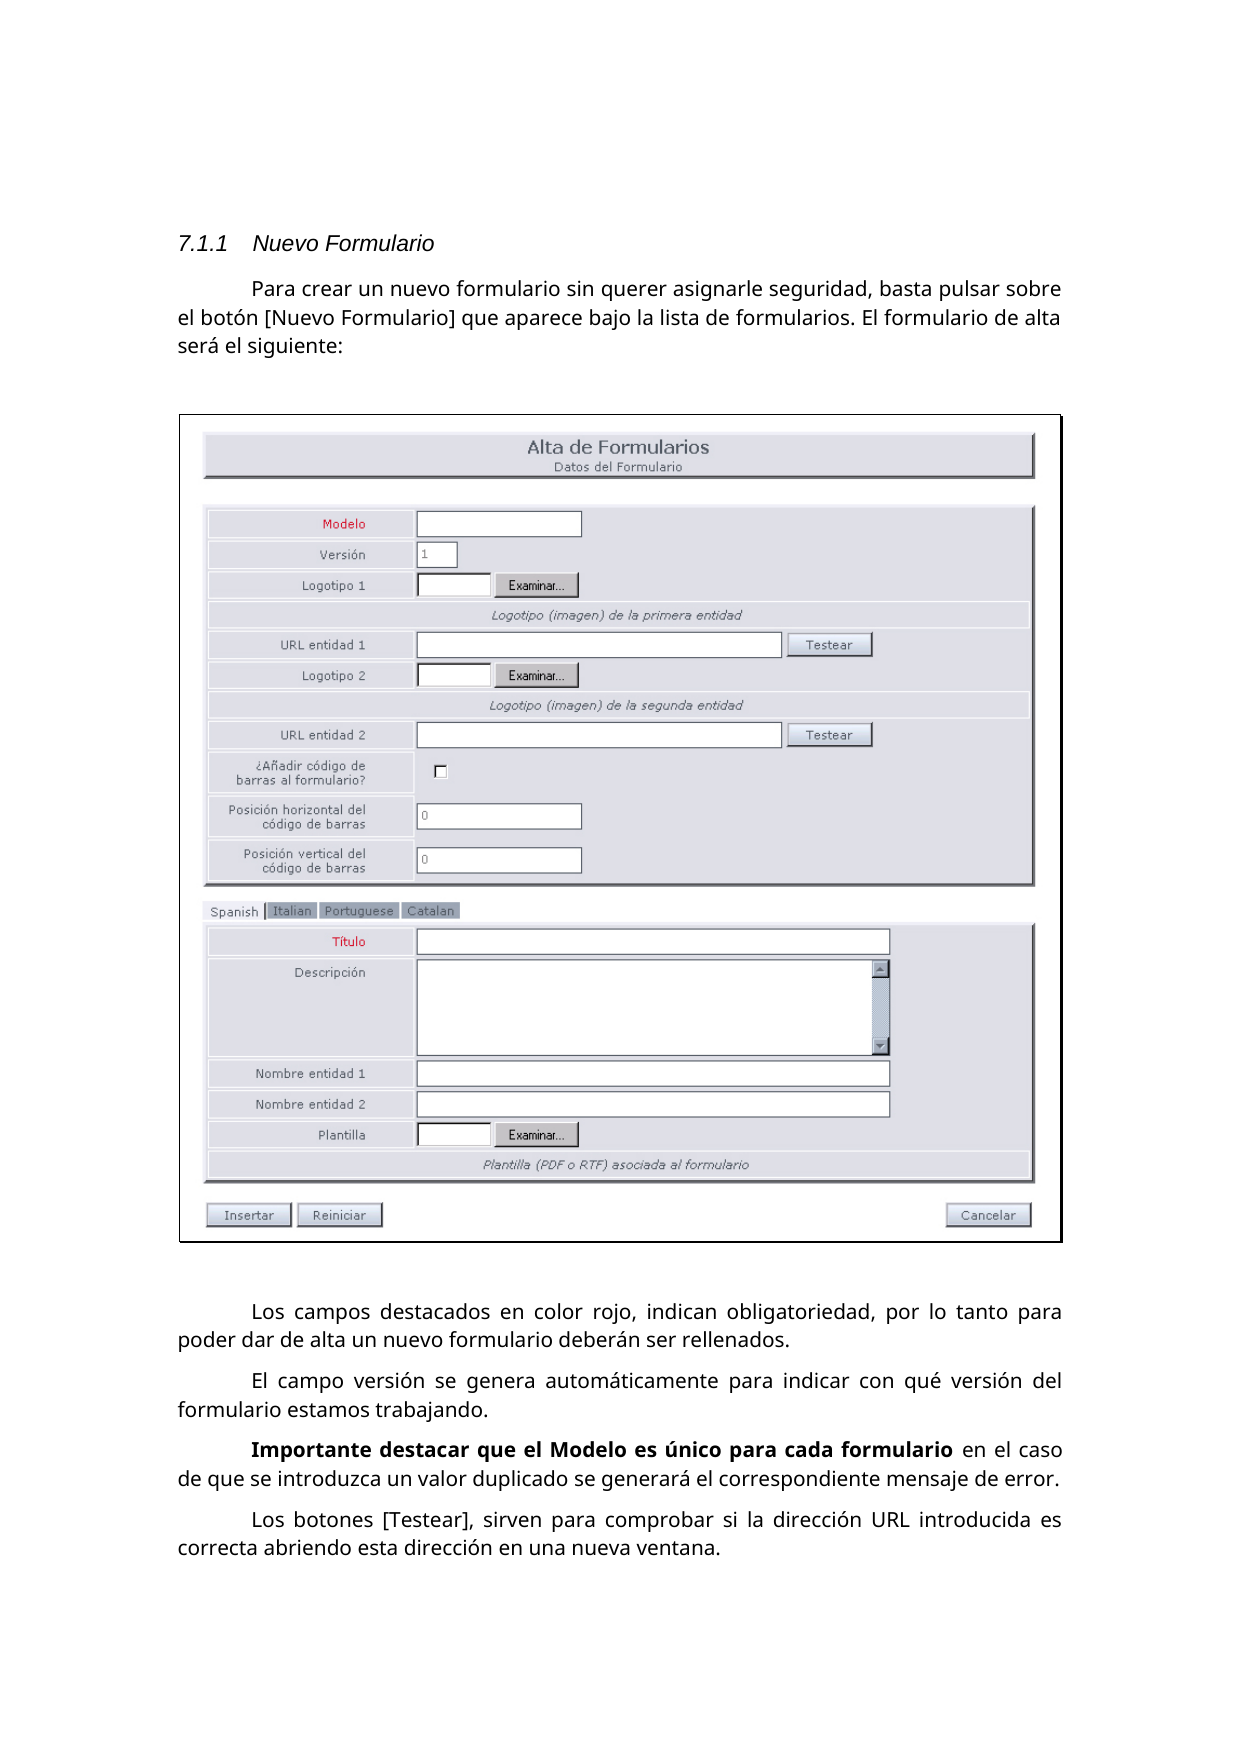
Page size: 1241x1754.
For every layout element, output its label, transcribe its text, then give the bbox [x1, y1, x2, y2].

text El campo versión se genera automáticamente para indicar con qué versión del formulario estamos trabajando. [177, 1366, 1063, 1423]
text Importante destacar que el Modelo es único para cada formulario en el caso de que se introduzca un valor duplicado se generará el correspondiente mensaje de error. [177, 1436, 1063, 1492]
text Los campos destacados en color rojo, indican obligatoriedad, por lo tanto para poder dar de alta un nuevo formulario deberán ser rellenados. [177, 1297, 1063, 1354]
picture [195, 423, 1045, 1233]
subtitle Nuevo Formulario [177, 230, 1063, 256]
text Para crear un nuevo formulario sin querer asignarle seguridad, basta pulsar sobre el botón [Nuevo Formulario] que aparece bajo la lista de formularios. El formulario de alta será el siguiente: [177, 274, 1063, 360]
text Los botones [Testear], sirven para comprobar si la dirección URL introducida es correcta abriendo esta dirección en una nueva ventana. [177, 1505, 1063, 1562]
